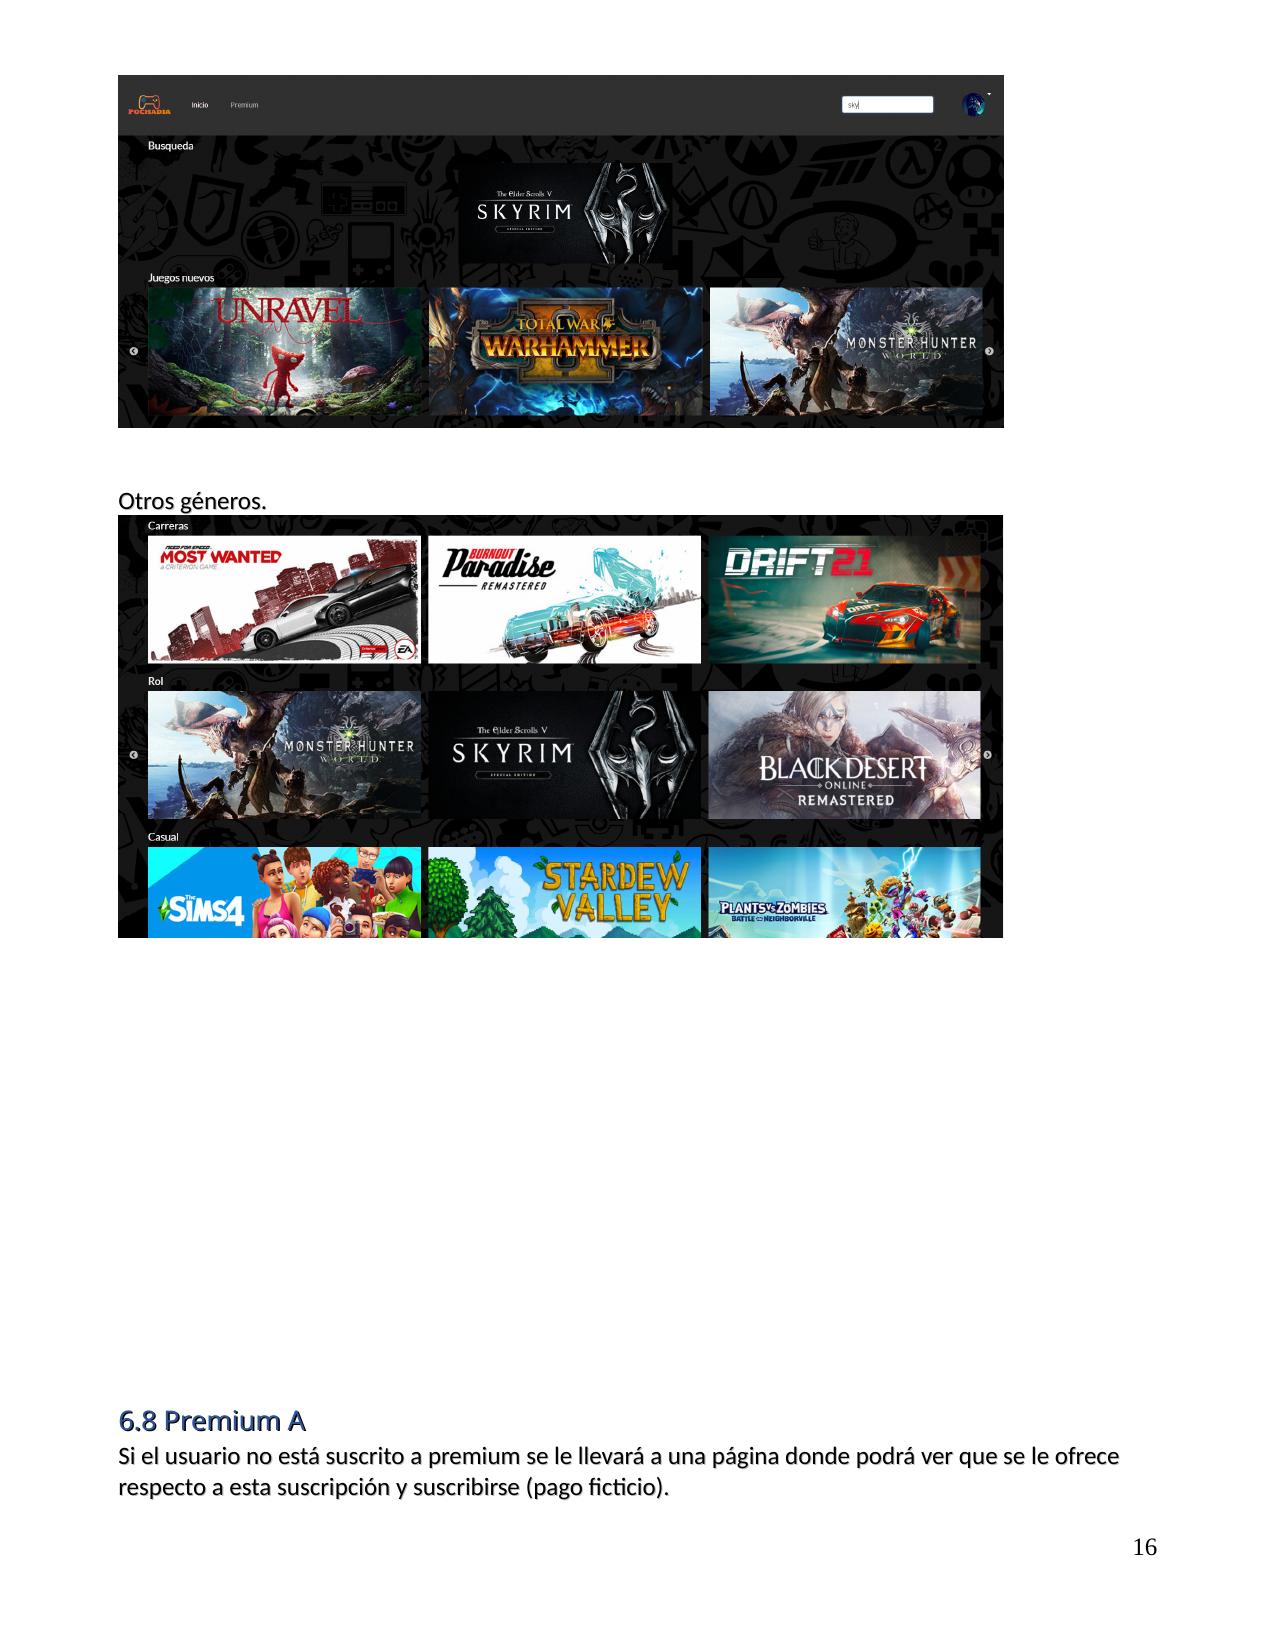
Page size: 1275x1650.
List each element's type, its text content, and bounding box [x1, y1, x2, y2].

subtitle 6.8 Premium A [118, 1401, 1157, 1438]
text Si el usuario no está suscrito a premium se le llevará a una página donde podrá ver que se le ofrece respecto a esta suscripción y suscribirse (pago ficticio). [118, 1440, 1157, 1501]
text Otros géneros. [118, 485, 1157, 516]
